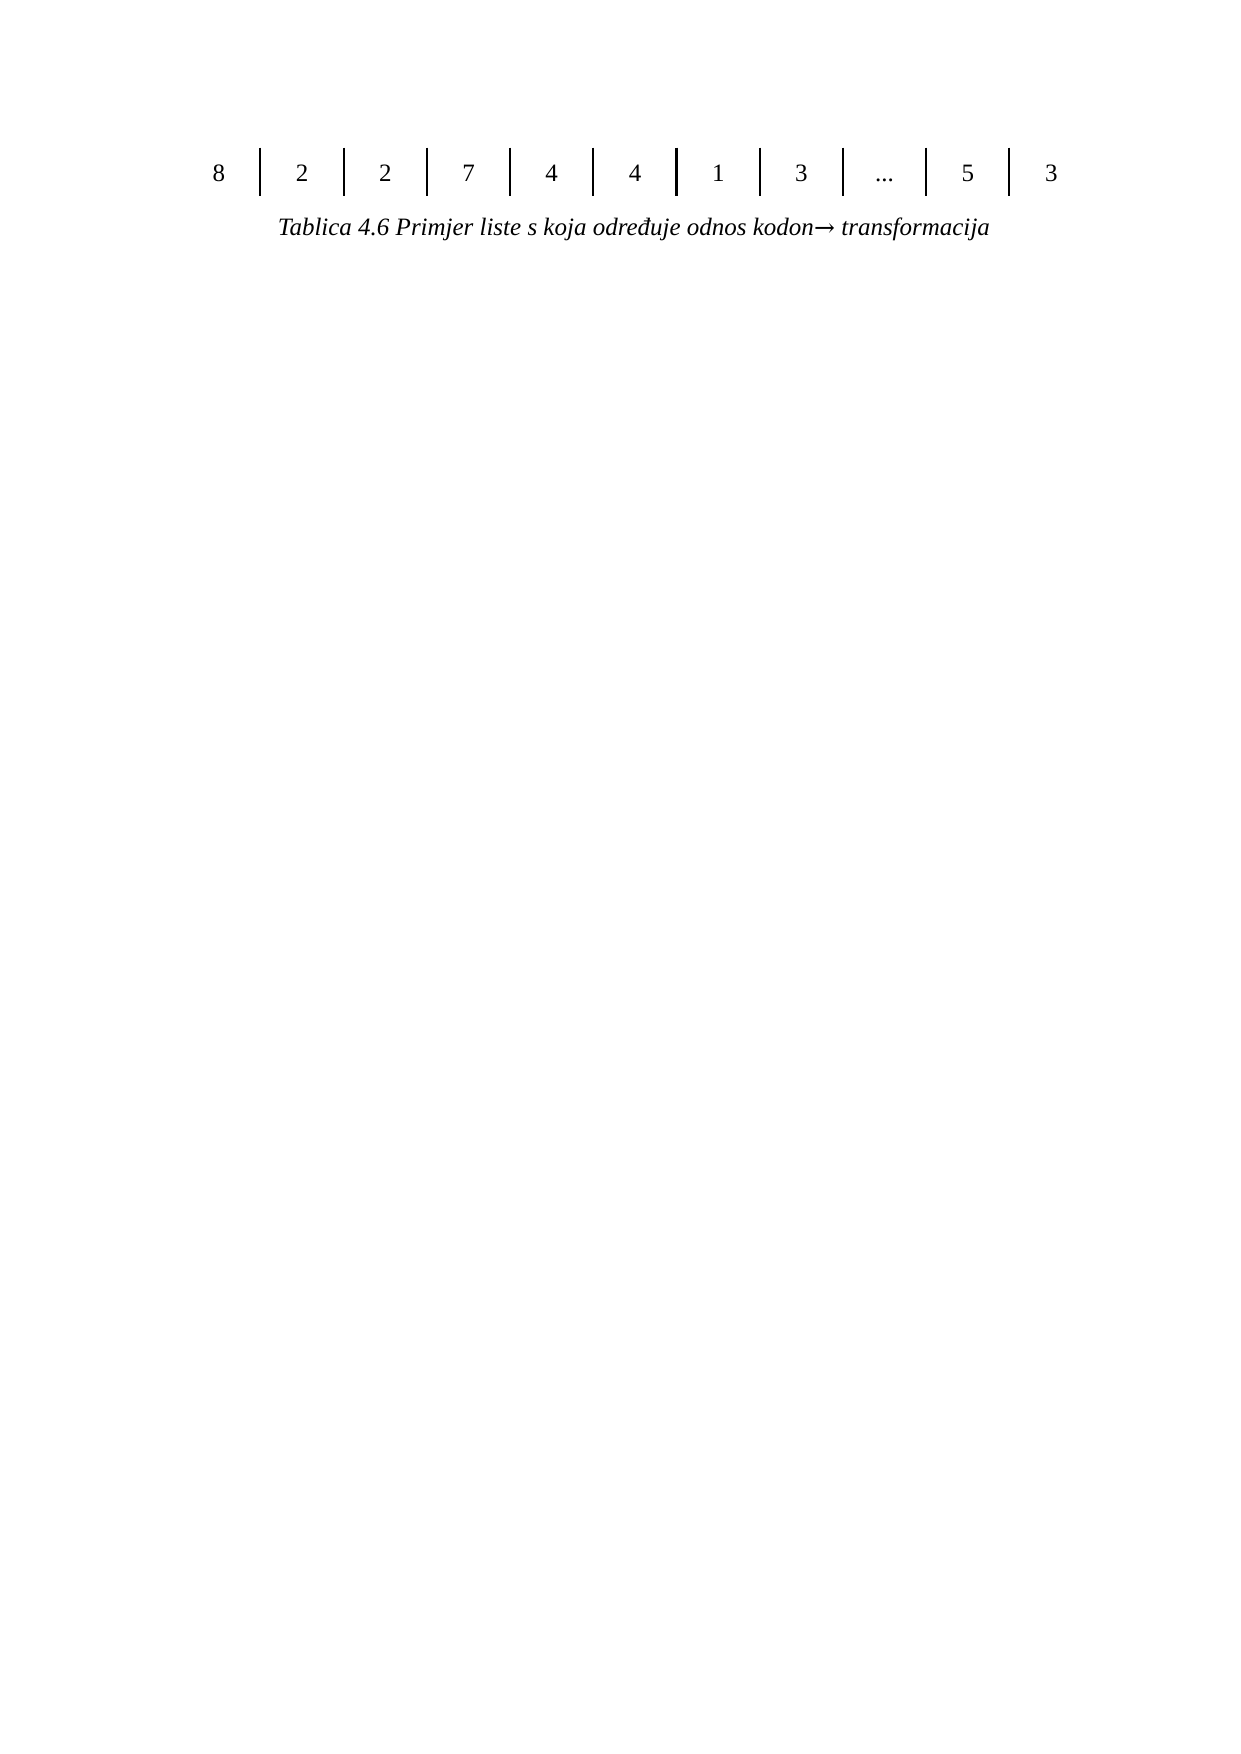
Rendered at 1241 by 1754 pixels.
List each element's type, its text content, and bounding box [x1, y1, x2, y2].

table_cell 4 [511, 148, 592, 196]
table_cell 2 [261, 148, 343, 196]
table_cell ... [844, 148, 925, 196]
text Tablica 4.6 Primjer liste s koja određuje odnos kodon→ transformacija [177, 208, 1093, 243]
table_cell 1 [678, 148, 759, 196]
table_cell 3 [761, 148, 842, 196]
table_cell 7 [428, 148, 509, 196]
table_cell 4 [594, 148, 675, 196]
table_cell 2 [345, 148, 426, 196]
table_cell 3 [1010, 148, 1093, 196]
table_cell 5 [927, 148, 1008, 196]
table_cell 8 [177, 148, 259, 196]
